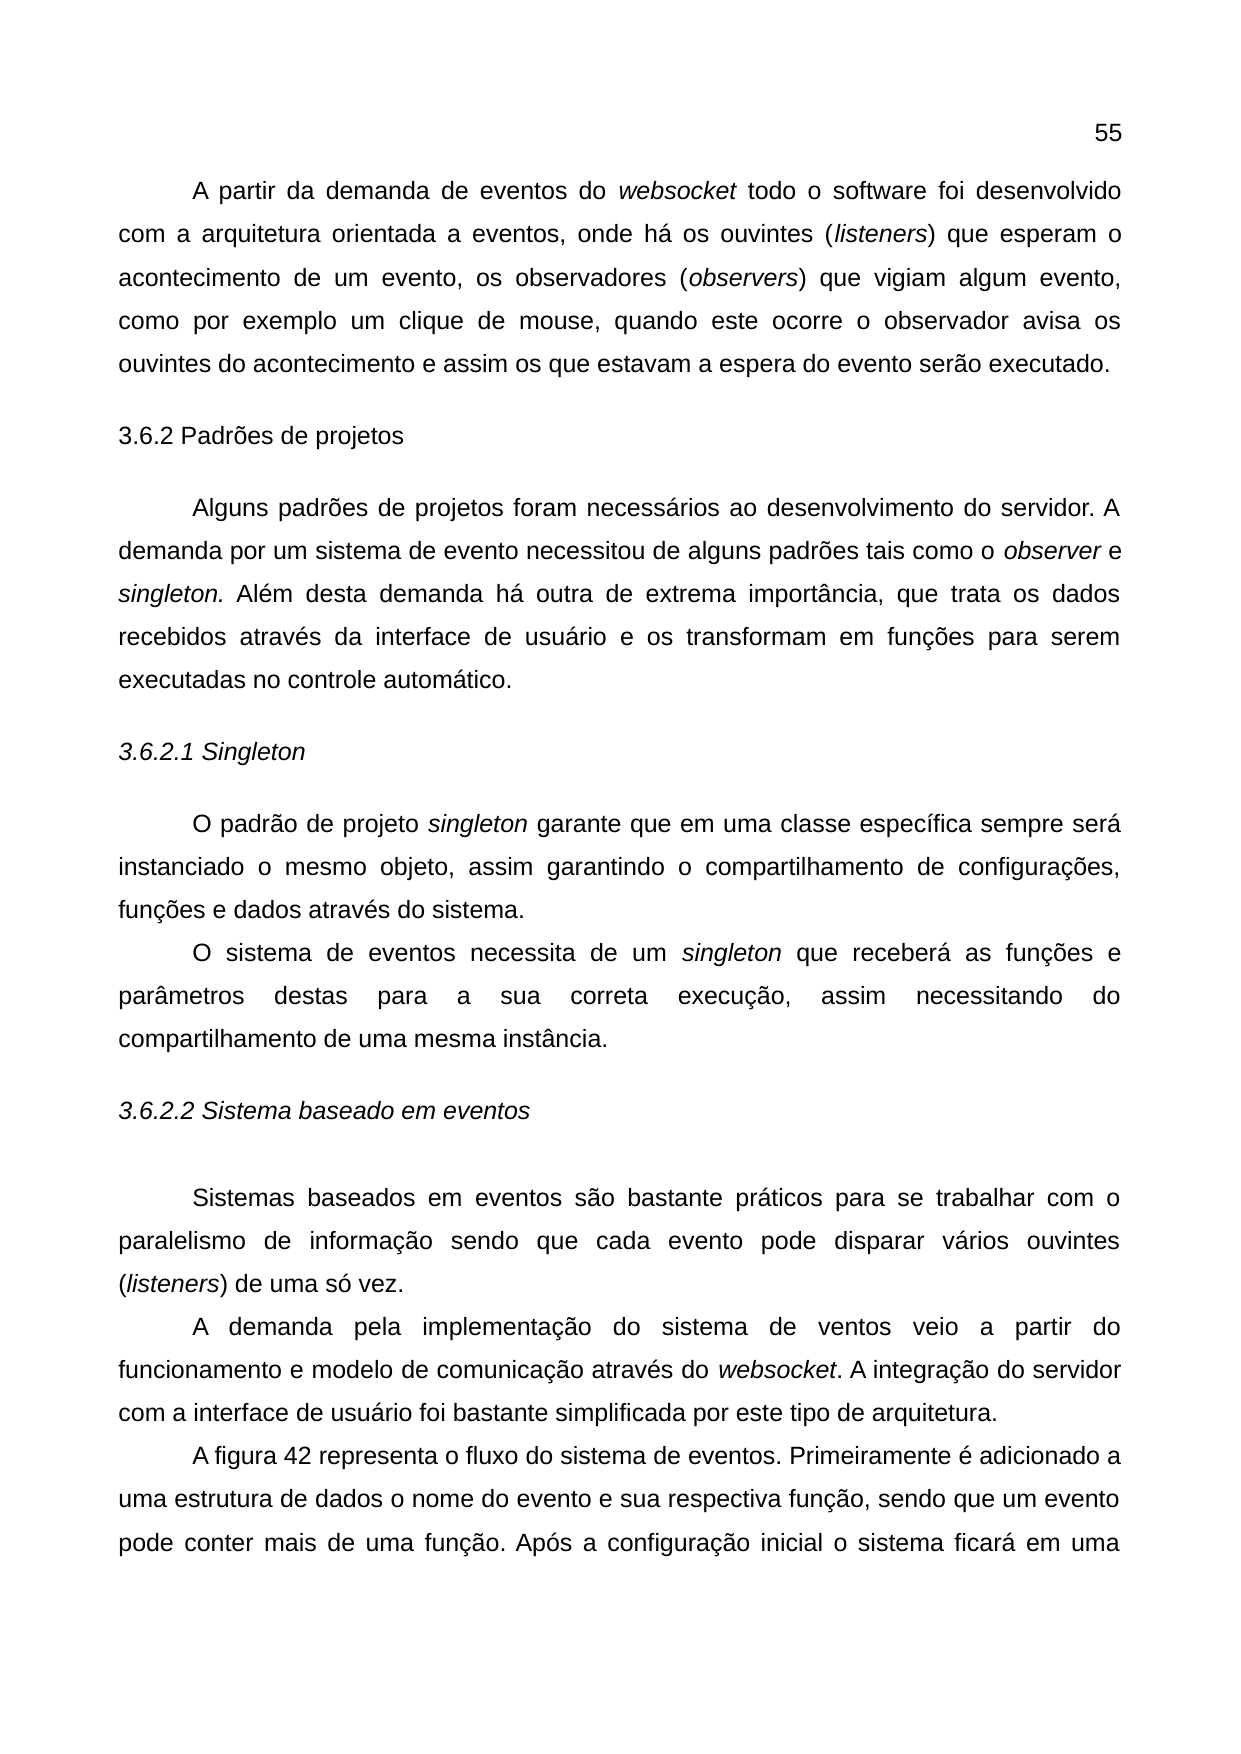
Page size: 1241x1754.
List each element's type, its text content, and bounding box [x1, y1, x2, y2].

text A figura 42 representa o fluxo do sistema de eventos. Primeiramente é adicionado a uma estrutura de dados o nome do evento e sua respectiva função, sendo que um evento pode conter mais de uma função. Após a configuração inicial o sistema ficará em uma [118, 1441, 1122, 1556]
text O sistema de eventos necessita de um singleton que receberá as funções e parâmetros destas para a sua correta execução, assim necessitando do compartilhamento de uma mesma instância. [118, 938, 1122, 1053]
subtitle 3.6.2.2 Sistema baseado em eventos [118, 1096, 1122, 1125]
text O padrão de projeto singleton garante que em uma classe específica sempre será instanciado o mesmo objeto, assim garantindo o compartilhamento de configurações, funções e dados através do sistema. [118, 809, 1122, 924]
text A partir da demanda de eventos do websocket todo o software foi desenvolvido com a arquitetura orientada a eventos, onde há os ouvintes (listeners) que esperam o acontecimento de um evento, os observadores (observers) que vigiam algum evento, como por exemplo um clique de mouse, quando este ocorre o observador avisa os ouvintes do acontecimento e assim os que estavam a espera do evento serão executado. [118, 176, 1122, 378]
text Sistemas baseados em eventos são bastante práticos para se trabalhar com o paralelismo de informação sendo que cada evento pode disparar vários ouvintes (listeners) de uma só vez. [118, 1183, 1122, 1298]
subtitle 3.6.2.1 Singleton [118, 737, 1122, 766]
text Alguns padrões de projetos foram necessários ao desenvolvimento do servidor. A demanda por um sistema de evento necessitou de alguns padrões tais como o observer e singleton. Além desta demanda há outra de extrema importância, que trata os dados recebidos através da interface de usuário e os transformam em funções para serem executadas no controle automático. [118, 493, 1122, 694]
text A demanda pela implementação do sistema de ventos veio a partir do funcionamento e modelo de comunicação através do websocket. A integração do servidor com a interface de usuário foi bastante simplificada por este tipo de arquitetura. [118, 1312, 1122, 1427]
subtitle 3.6.2 Padrões de projetos [118, 421, 1122, 449]
